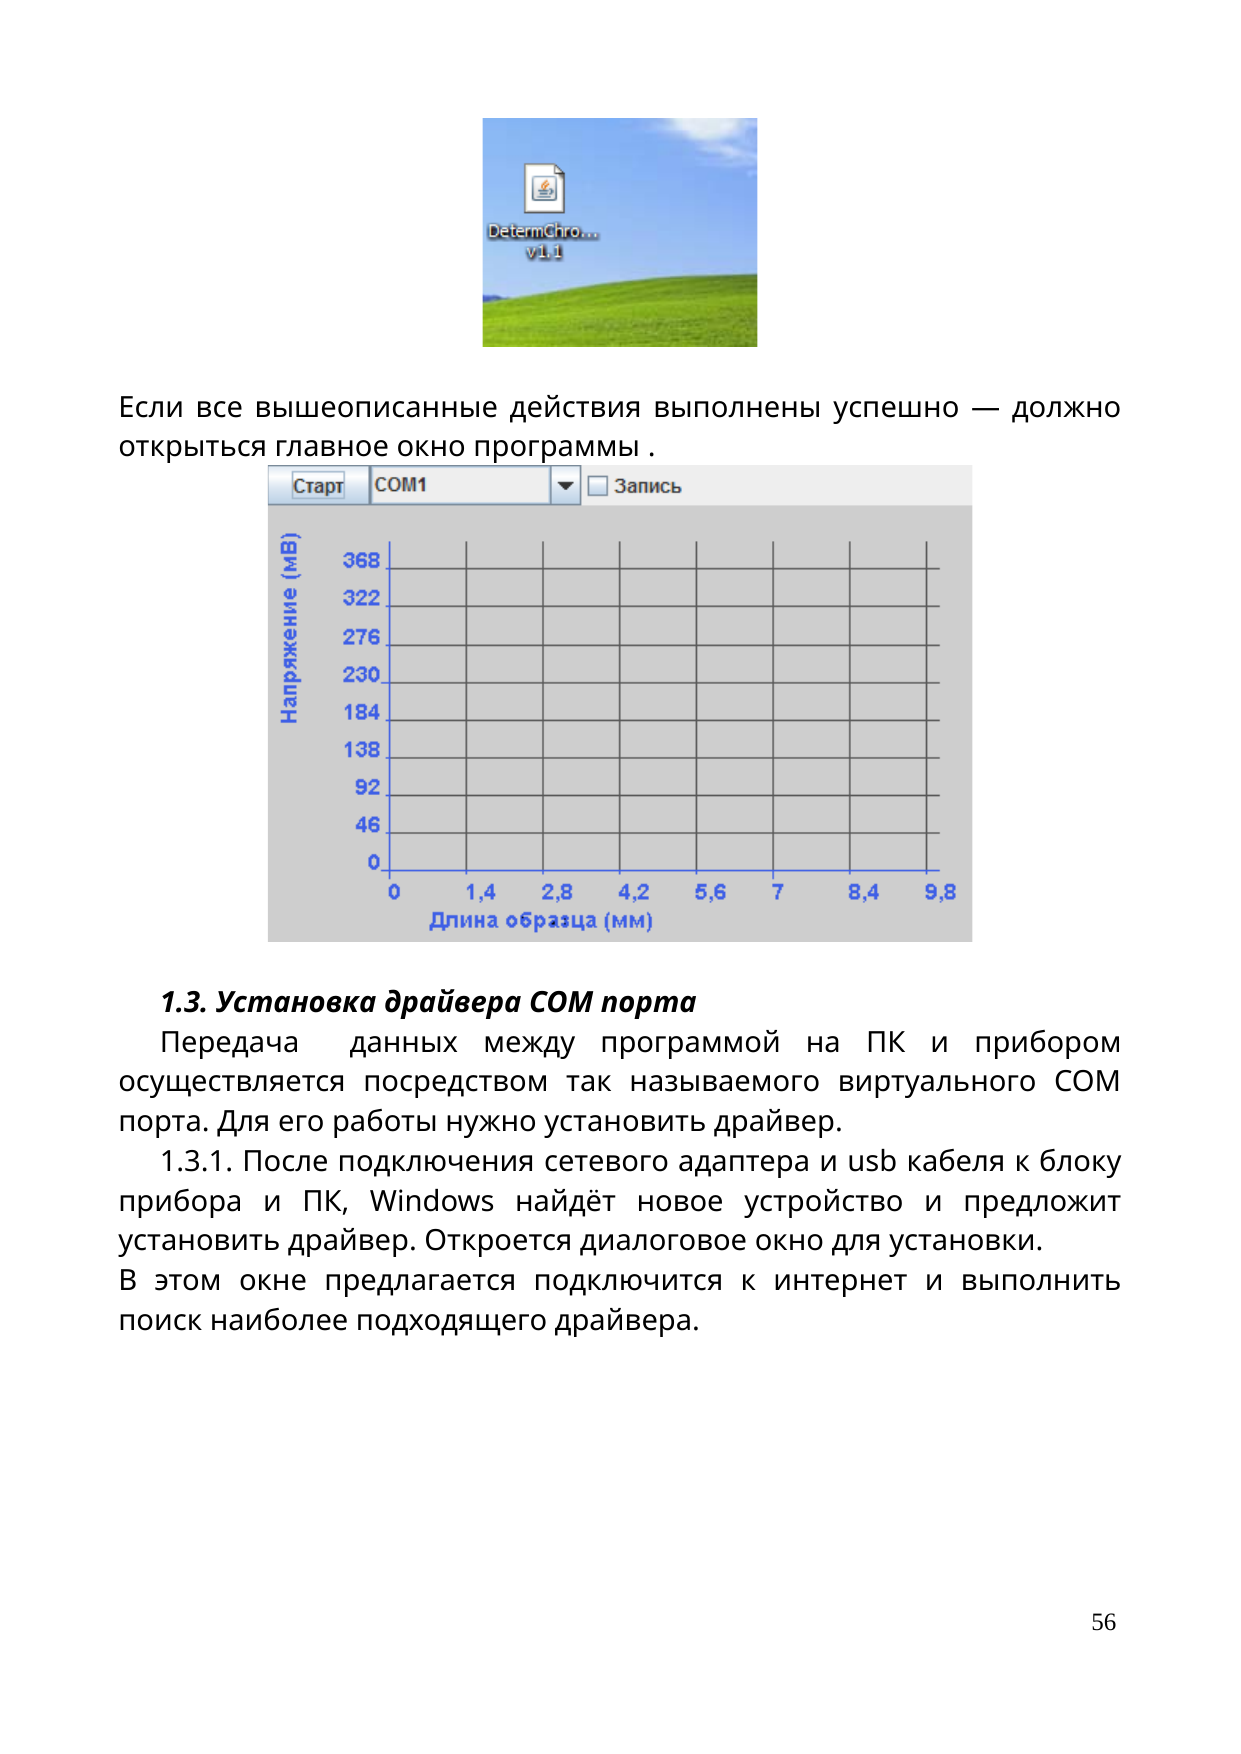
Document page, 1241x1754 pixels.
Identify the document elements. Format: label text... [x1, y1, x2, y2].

text 1.3.1. После подключения сетевого адаптера и usb кабеля к блоку прибора и ПК, Windows найдёт новое устройство и предложит установить драйвер. Откроется диалоговое окно для установки. [118, 1140, 1122, 1259]
text 1.3. Установка драйвера СОМ порта [118, 981, 1122, 1021]
text Если все вышеописанные действия выполнены успешно — должно открыться главное окно программы . [118, 386, 1122, 465]
picture [482, 118, 758, 347]
picture [267, 465, 973, 942]
text Передача данных между программой на ПК и прибором осуществляется посредством так называемого виртуального СОМ порта. Для его работы нужно установить драйвер. [118, 1021, 1122, 1140]
text В этом окне предлагается подключится к интернет и выполнить поиск наиболее подходящего драйвера. [118, 1259, 1122, 1338]
